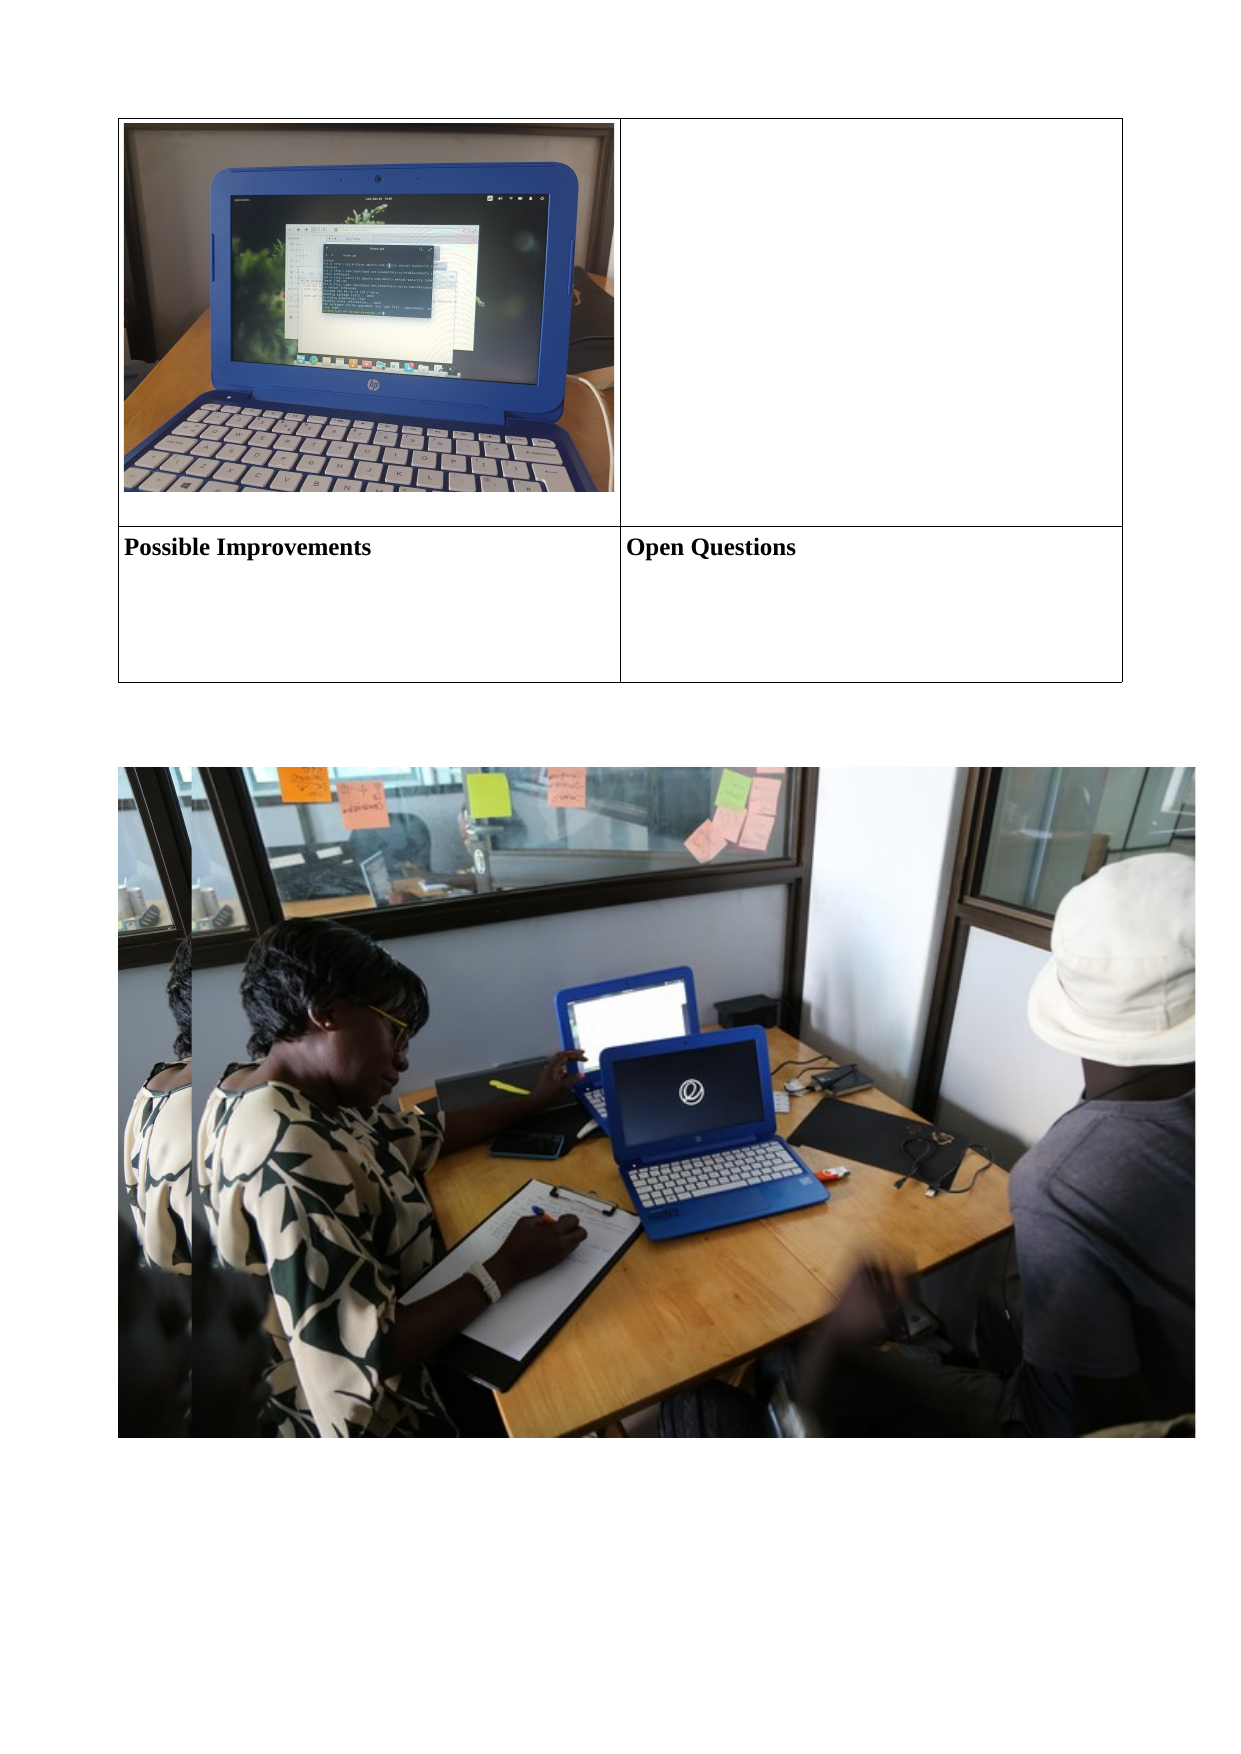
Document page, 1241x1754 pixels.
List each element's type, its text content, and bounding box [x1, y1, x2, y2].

picture [123, 123, 615, 492]
table_cell [621, 119, 1122, 526]
table_cell Possible Improvements [119, 527, 620, 682]
table_cell Open Questions [621, 527, 1122, 682]
table_header [119, 119, 620, 526]
picture [118, 767, 1196, 1438]
